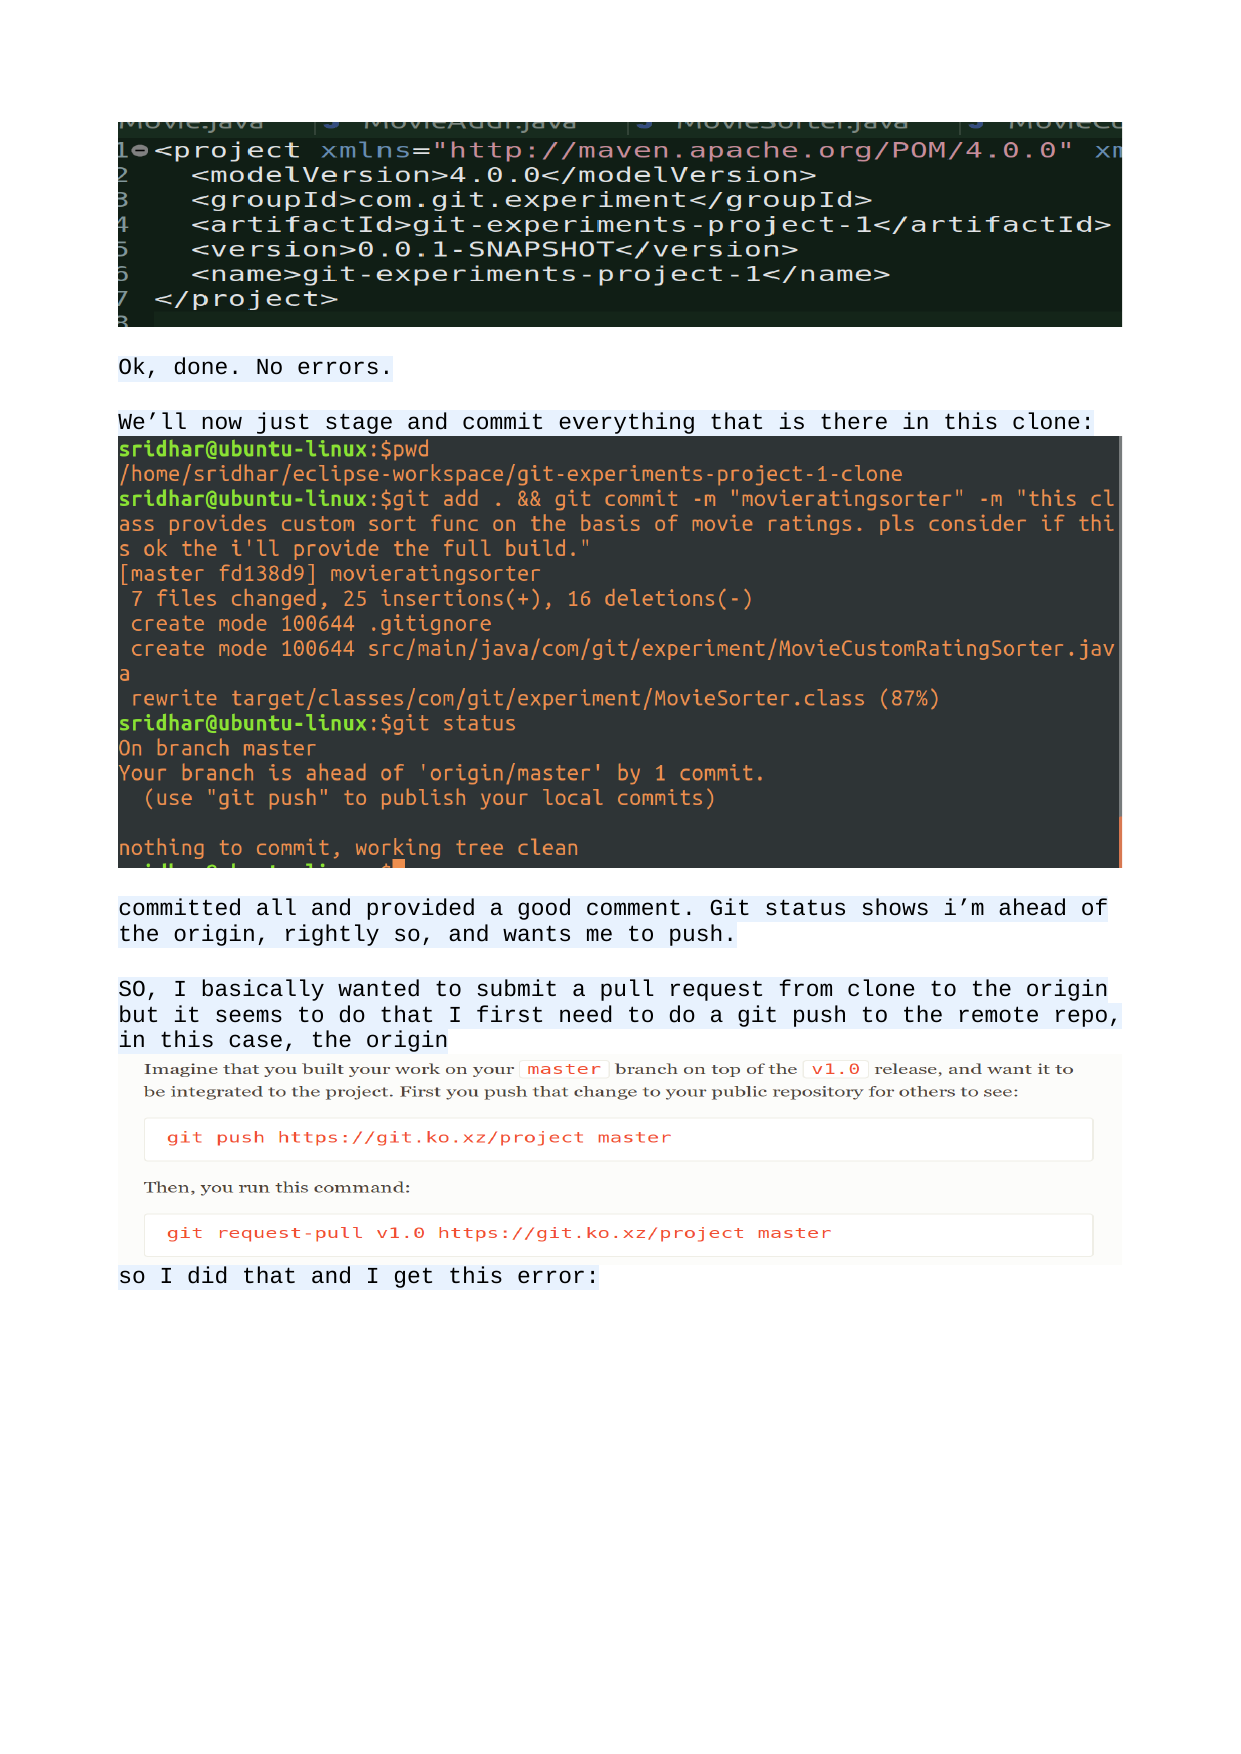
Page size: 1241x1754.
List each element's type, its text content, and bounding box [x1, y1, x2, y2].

picture [118, 436, 1123, 868]
text committed all and provided a good comment. Git status shows i’m ahead of the origin, rightly so, and wants me to push. [118, 896, 1122, 948]
picture [118, 1054, 1123, 1265]
picture [118, 122, 1123, 327]
text Ok, done. No errors. [118, 356, 1122, 382]
text We’ll now just stage and commit everything that is there in this clone: [118, 410, 1122, 436]
text SO, I basically wanted to submit a pull request from clone to the origin but it seems to do that I first need to do a git push to the remote repo, in this case, the origin [118, 977, 1122, 1054]
text so I did that and I get this error: [118, 1265, 1122, 1290]
